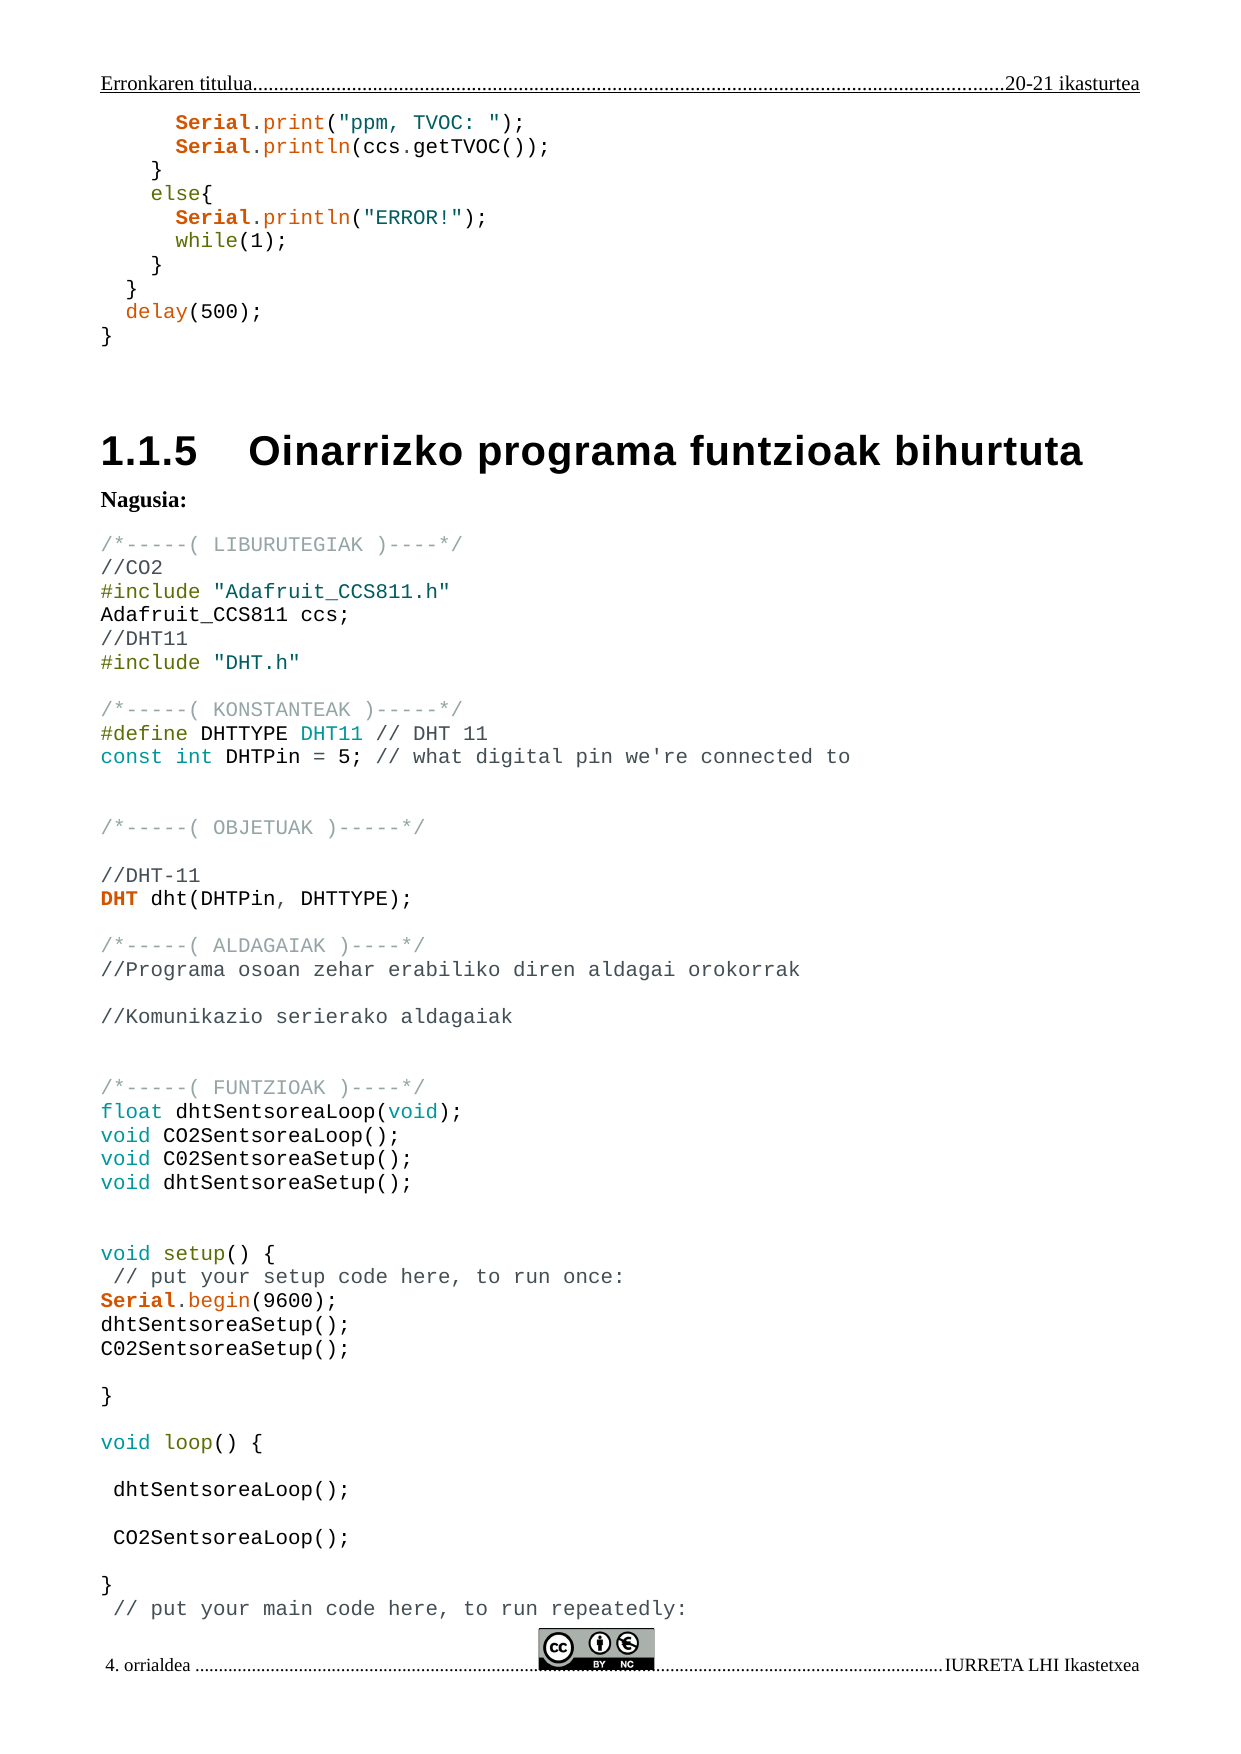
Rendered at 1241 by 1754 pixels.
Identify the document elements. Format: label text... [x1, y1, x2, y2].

text Adafruit_CCS811 ccs; [100, 604, 1140, 628]
text //Komunikazio serierako aldagaiak [100, 1006, 1140, 1030]
subtitle Oinarrizko programa funtzioak bihurtuta [100, 426, 1140, 474]
text /*-----( OBJETUAK )-----*/ [100, 817, 1140, 841]
text // put your main code here, to run repeatedly: [100, 1598, 1140, 1621]
text dhtSentsoreaLoop(); [100, 1479, 1140, 1503]
text C02SentsoreaSetup(); [100, 1337, 1140, 1361]
text void CO2SentsoreaLoop(); [100, 1125, 1140, 1148]
text Serial.begin(9600); [100, 1290, 1140, 1314]
text void C02SentsoreaSetup(); [100, 1148, 1140, 1172]
text Serial.println("ERROR!"); [100, 207, 1140, 230]
text //Programa osoan zehar erabiliko diren aldagai orokorrak [100, 959, 1140, 983]
text /*-----( LIBURUTEGIAK )----*/ [100, 533, 1140, 557]
text } [100, 325, 1140, 348]
text /*-----( ALDAGAIAK )----*/ [100, 936, 1140, 959]
text void dhtSentsoreaSetup(); [100, 1172, 1140, 1196]
text #include "Adafruit_CCS811.h" [100, 581, 1140, 604]
text DHT dht(DHTPin, DHTTYPE); [100, 888, 1140, 912]
text float dhtSentsoreaLoop(void); [100, 1101, 1140, 1125]
text // put your setup code here, to run once: [100, 1267, 1140, 1290]
text Serial.print("ppm, TVOC: "); [100, 112, 1140, 136]
text Serial.println(ccs.getTVOC()); [100, 136, 1140, 159]
text /*-----( FUNTZIOAK )----*/ [100, 1077, 1140, 1101]
text //DHT11 [100, 628, 1140, 652]
text //CO2 [100, 557, 1140, 581]
text else{ [100, 183, 1140, 207]
text //DHT-11 [100, 864, 1140, 888]
text Nagusia: [100, 486, 1140, 512]
text #define DHTTYPE DHT11 // DHT 11 [100, 723, 1140, 746]
text void loop() { [100, 1432, 1140, 1456]
text const int DHTPin = 5; // what digital pin we're connected to [100, 746, 1140, 770]
text #include "DHT.h" [100, 652, 1140, 675]
text void setup() { [100, 1243, 1140, 1267]
text } [100, 254, 1140, 278]
text CO2SentsoreaLoop(); [100, 1527, 1140, 1550]
text delay(500); [100, 301, 1140, 325]
picture [538, 1628, 655, 1670]
text /*-----( KONSTANTEAK )-----*/ [100, 699, 1140, 723]
text } [100, 1385, 1140, 1408]
text } [100, 1574, 1140, 1598]
text while(1); [100, 230, 1140, 254]
text dhtSentsoreaSetup(); [100, 1314, 1140, 1337]
text } [100, 159, 1140, 183]
text } [100, 278, 1140, 301]
